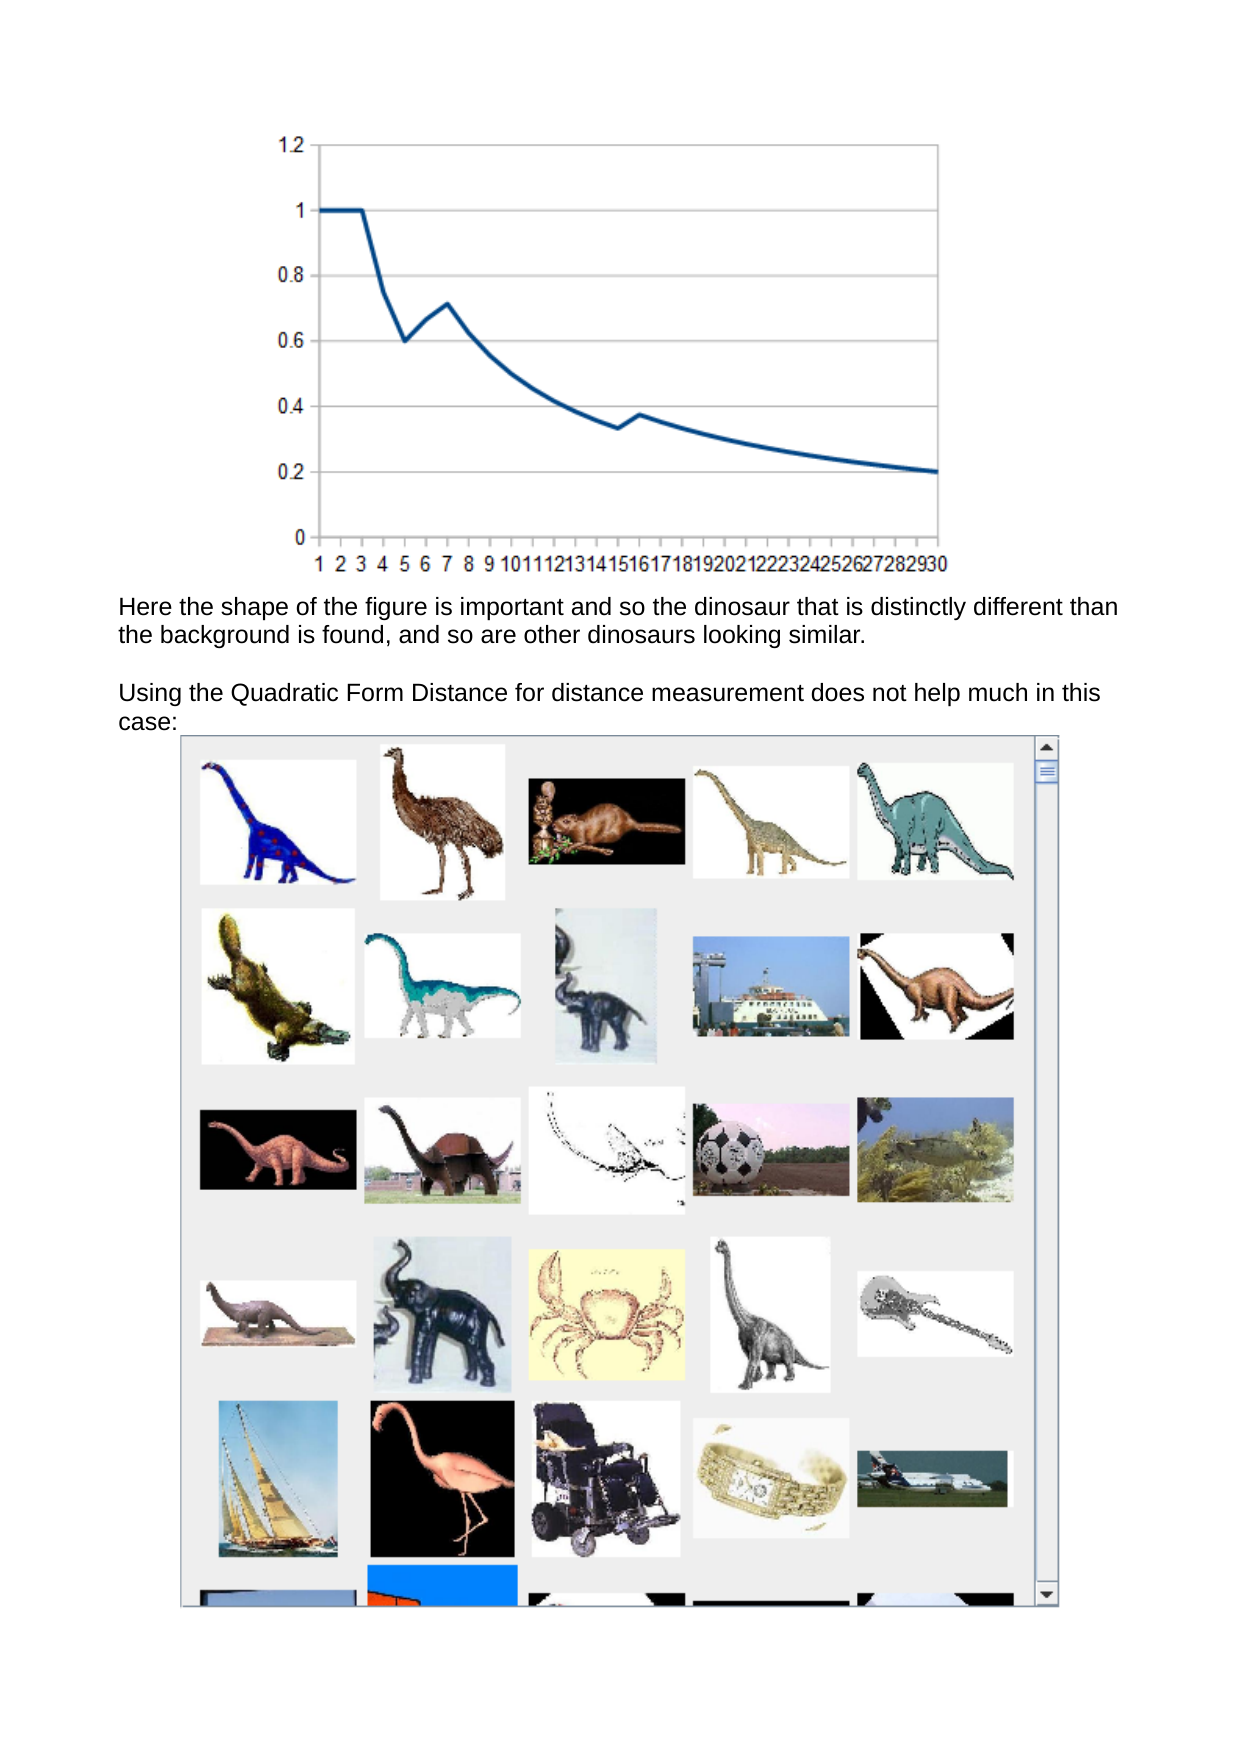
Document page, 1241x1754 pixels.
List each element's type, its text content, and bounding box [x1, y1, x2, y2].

text Using the Quadratic Form Distance for distance measurement does not help much in this case: [118, 678, 1122, 735]
picture [180, 735, 1060, 1609]
text Here the shape of the figure is important and so the dinosaur that is distinctly different than the background is found, and so are other dinosaurs looking similar. [118, 118, 1122, 649]
picture [273, 118, 967, 592]
